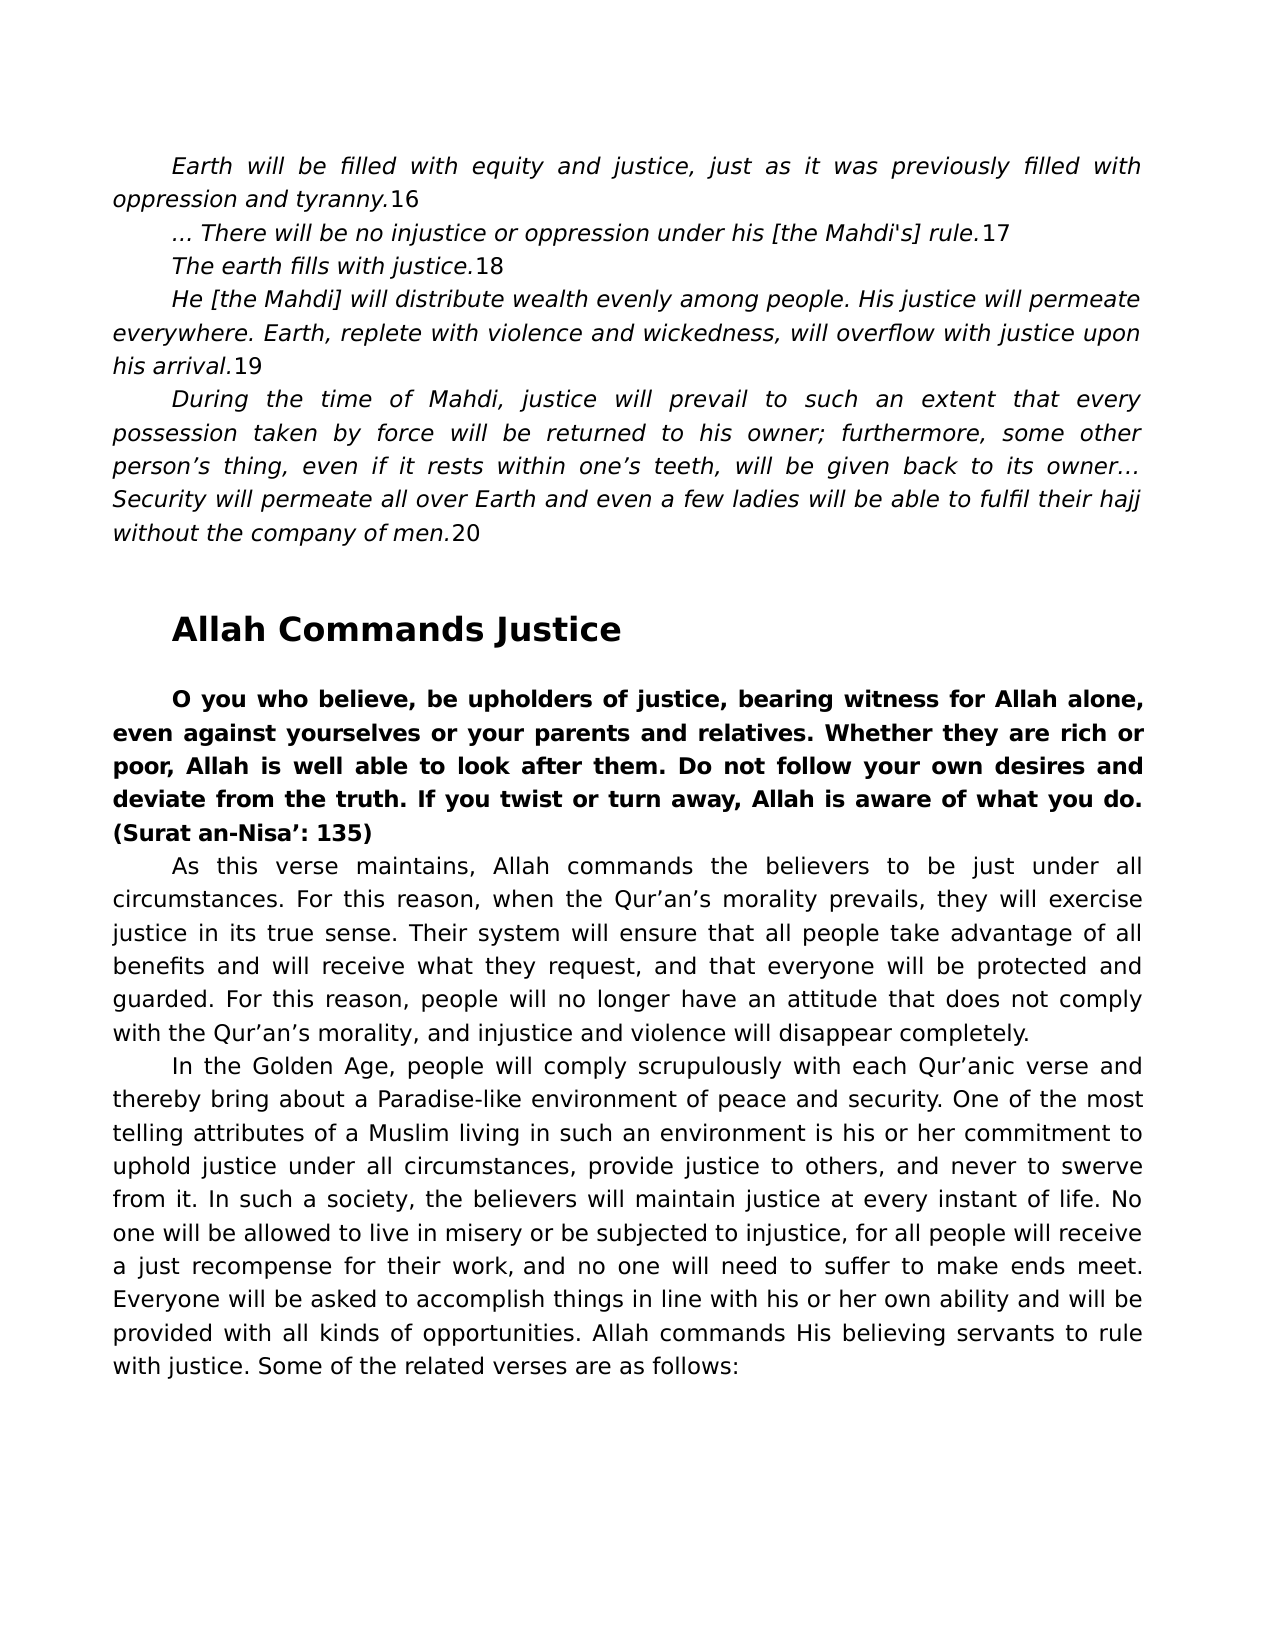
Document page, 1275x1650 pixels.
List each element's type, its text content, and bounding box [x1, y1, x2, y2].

text As this verse maintains, Allah commands the believers to be just under all circumstances. For this reason, when the Qur’an’s morality prevails, they will exercise justice in its true sense. Their system will ensure that all people take advantage of all benefits and will receive what they request, and that everyone will be protected and guarded. For this reason, people will no longer have an attitude that does not comply with the Qur’an’s morality, and injustice and violence will disappear completely. [112, 848, 1145, 1048]
text ... There will be no injustice or oppression under his [the Mahdi's] rule.17 [112, 214, 1145, 248]
text He [the Mahdi] will distribute wealth evenly among people. His justice will permeate everywhere. Earth, replete with violence and wickedness, will overflow with justice upon his arrival.19 [112, 281, 1145, 381]
text Earth will be filled with equity and justice, just as it was previously filled with oppression and tyranny.16 [112, 148, 1145, 214]
text O you who believe, be upholders of justice, bearing witness for Allah alone, even against yourselves or your parents and relatives. Whether they are rich or poor, Allah is well able to look after them. Do not follow your own desires and deviate from the truth. If you twist or turn away, Allah is aware of what you do. (Surat an-Nisa’: 135) [112, 681, 1145, 848]
text In the Golden Age, people will comply scrupulously with each Qur’anic verse and thereby bring about a Paradise-like environment of peace and security. One of the most telling attributes of a Muslim living in such an environment is his or her commitment to uphold justice under all circumstances, provide justice to others, and never to swerve from it. In such a society, the believers will maintain justice at every instant of life. No one will be allowed to live in misery or be subjected to injustice, for all people will receive a just recompense for their work, and no one will need to suffer to make ends meet. Everyone will be asked to accomplish things in line with his or her own ability and will be provided with all kinds of opportunities. Allah commands His believing servants to rule with justice. Some of the related verses are as follows: [112, 1048, 1145, 1381]
text During the time of Mahdi, justice will prevail to such an extent that every possession taken by force will be returned to his owner; furthermore, some other person’s thing, even if it rests within one’s teeth, will be given back to its owner… Security will permeate all over Earth and even a few ladies will be able to fulfil their hajj without the company of men.20 [112, 381, 1145, 548]
text The earth fills with justice.18 [112, 248, 1145, 281]
text Allah Commands Justice [112, 614, 1145, 648]
